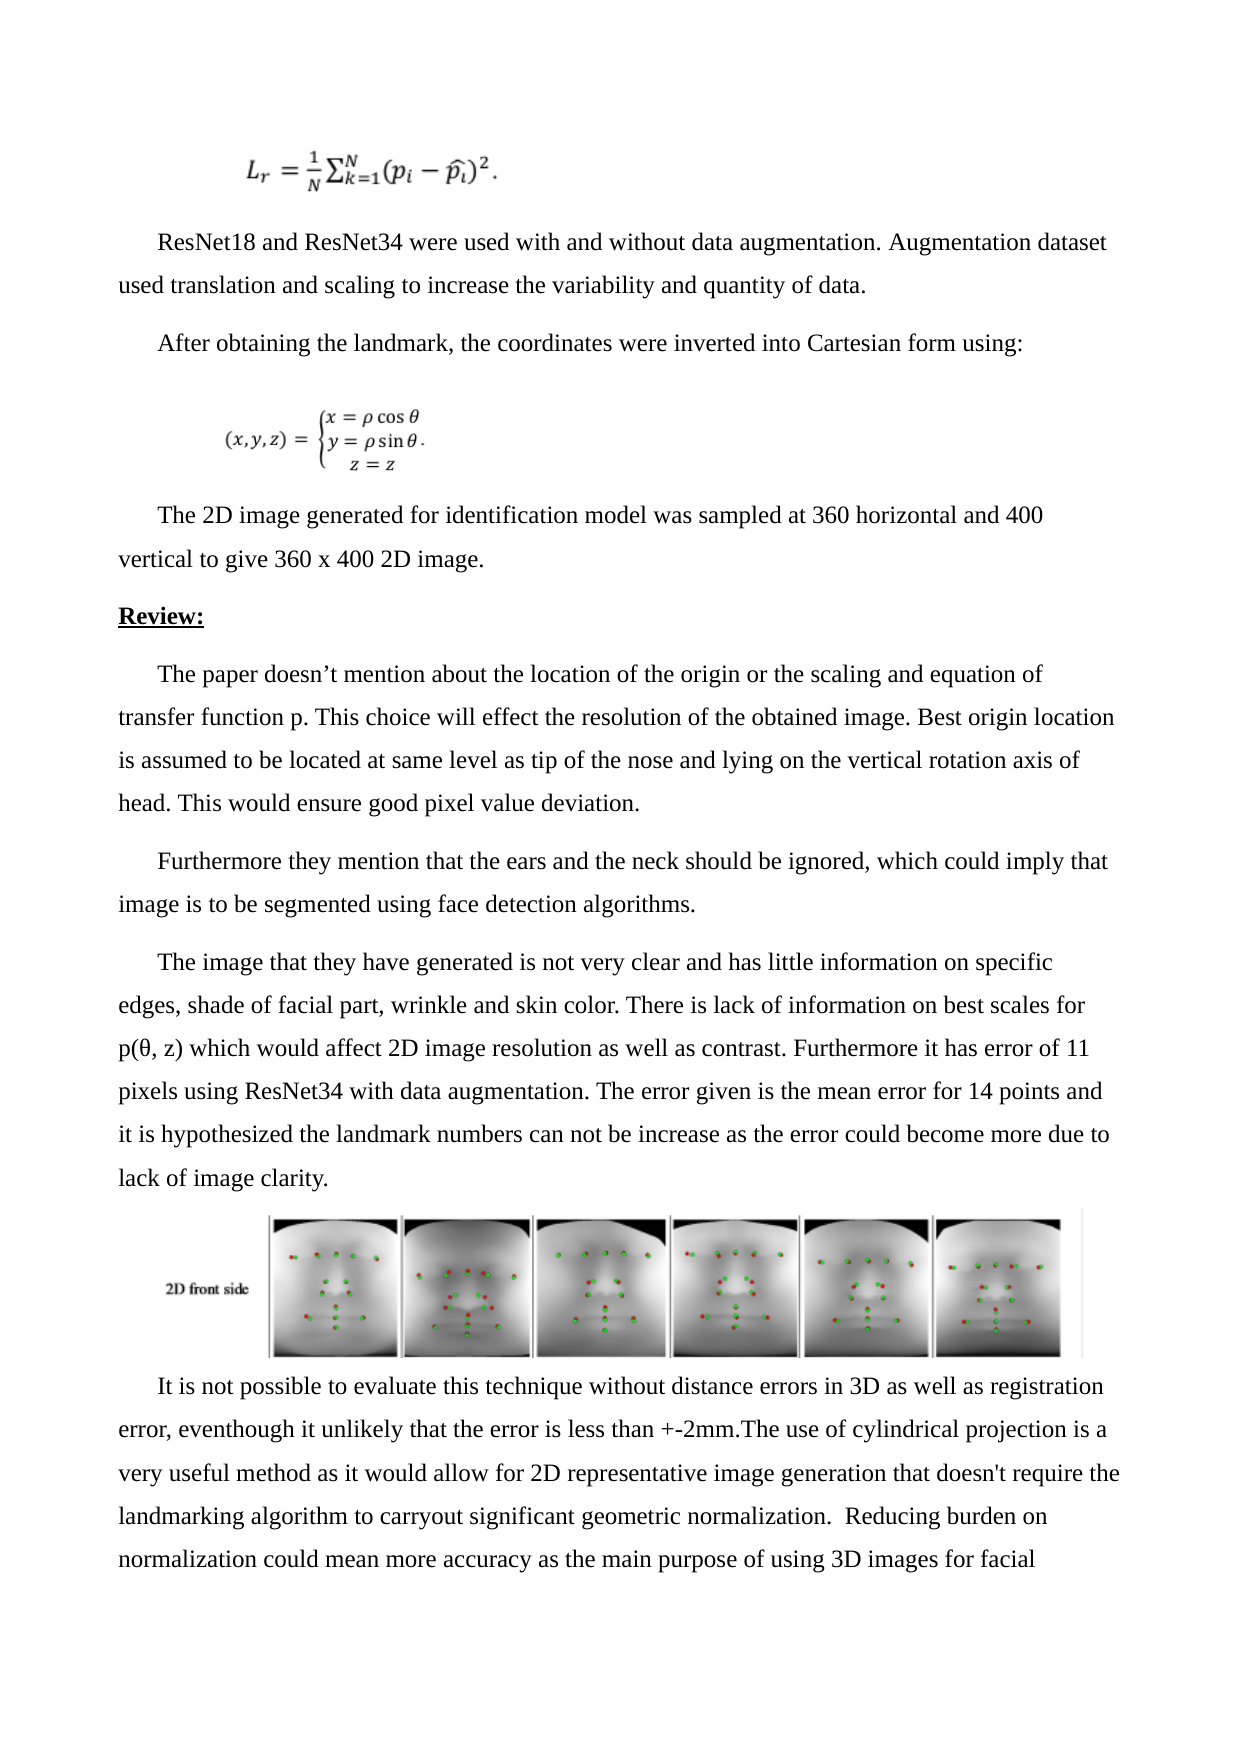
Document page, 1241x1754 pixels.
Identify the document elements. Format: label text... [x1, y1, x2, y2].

picture [395, 121, 508, 213]
text The paper doesn’t mention about the location of the origin or the scaling and equation of transfer function p. This choice will effect the resolution of the obtained image. Best origin location is assumed to be located at same level as tip of the nose and lying on the vertical rotation axis of head. This would ensure good pixel value deviation. [118, 659, 1122, 817]
text After obtaining the landmark, the coordinates were inverted into Cartesian form using: [118, 328, 1122, 356]
text The image that they have generated is not very clear and has little information on specific edges, shade of facial part, wrinkle and skin color. There is lack of information on best scales for p(θ, z) which would affect 2D image resolution as well as contrast. Furthermore it has error of 11 pixels using ResNet34 with data augmentation. The error given is the mean error for 14 points and it is hypothesized the landmark numbers can not be increase as the error could become more due to lack of image clarity. [118, 947, 1122, 1191]
text Furthermore they mention that the ears and the neck should be ignored, which could imply that image is to be segmented using face detection algorithms. [118, 846, 1122, 918]
text Review: [118, 601, 1122, 630]
text It is not possible to evaluate this technique without distance errors in 3D as well as registration error, eventhough it unlikely that the error is less than +-2mm.The use of cylindrical projection is a very useful method as it would allow for 2D representative image generation that doesn't require the landmarking algorithm to carryout significant geometric normalization. Reducing burden on normalization could mean more accuracy as the main purpose of using 3D images for facial [118, 1220, 1122, 1573]
text ResNet18 and ResNet34 were used with and without data augmentation. Augmentation dataset used translation and scaling to increase the variability and quantity of data. [118, 118, 1122, 299]
text The 2D image generated for identification model was sampled at 360 horizontal and 400 vertical to give 360 x 400 2D image. [118, 385, 1122, 572]
picture [391, 396, 500, 487]
